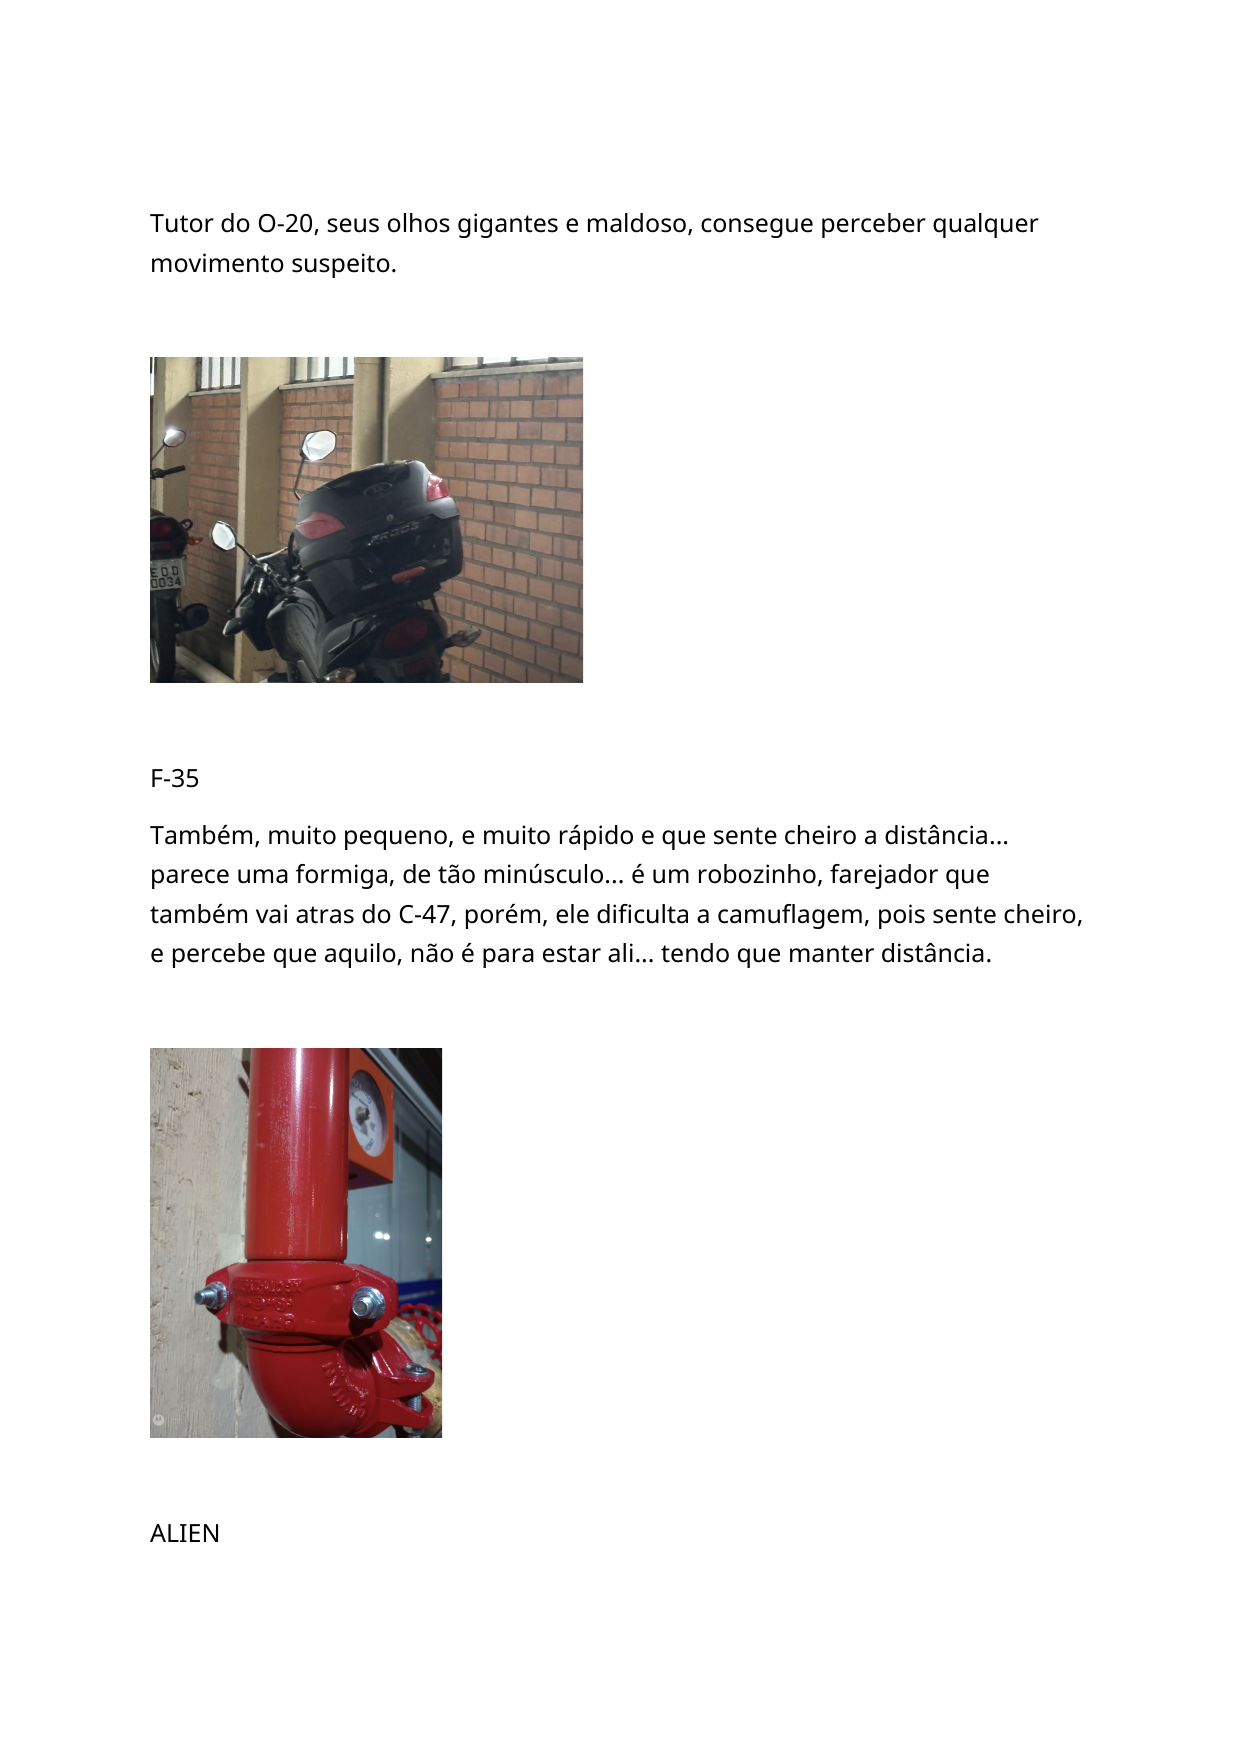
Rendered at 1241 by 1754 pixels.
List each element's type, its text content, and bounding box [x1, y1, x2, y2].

text Tutor do O-20, seus olhos gigantes e maldoso, consegue perceber qualquer movimento suspeito. [150, 206, 1090, 280]
text Também, muito pequeno, e muito rápido e que sente cheiro a distância... parece uma formiga, de tão minúsculo... é um robozinho, farejador que também vai atras do C-47, porém, ele dificulta a camuflagem, pois sente cheiro, e percebe que aquilo, não é para estar ali... tendo que manter distância. [150, 817, 1090, 970]
text ALIEN [150, 1516, 1090, 1550]
text F-35 [150, 761, 1090, 795]
